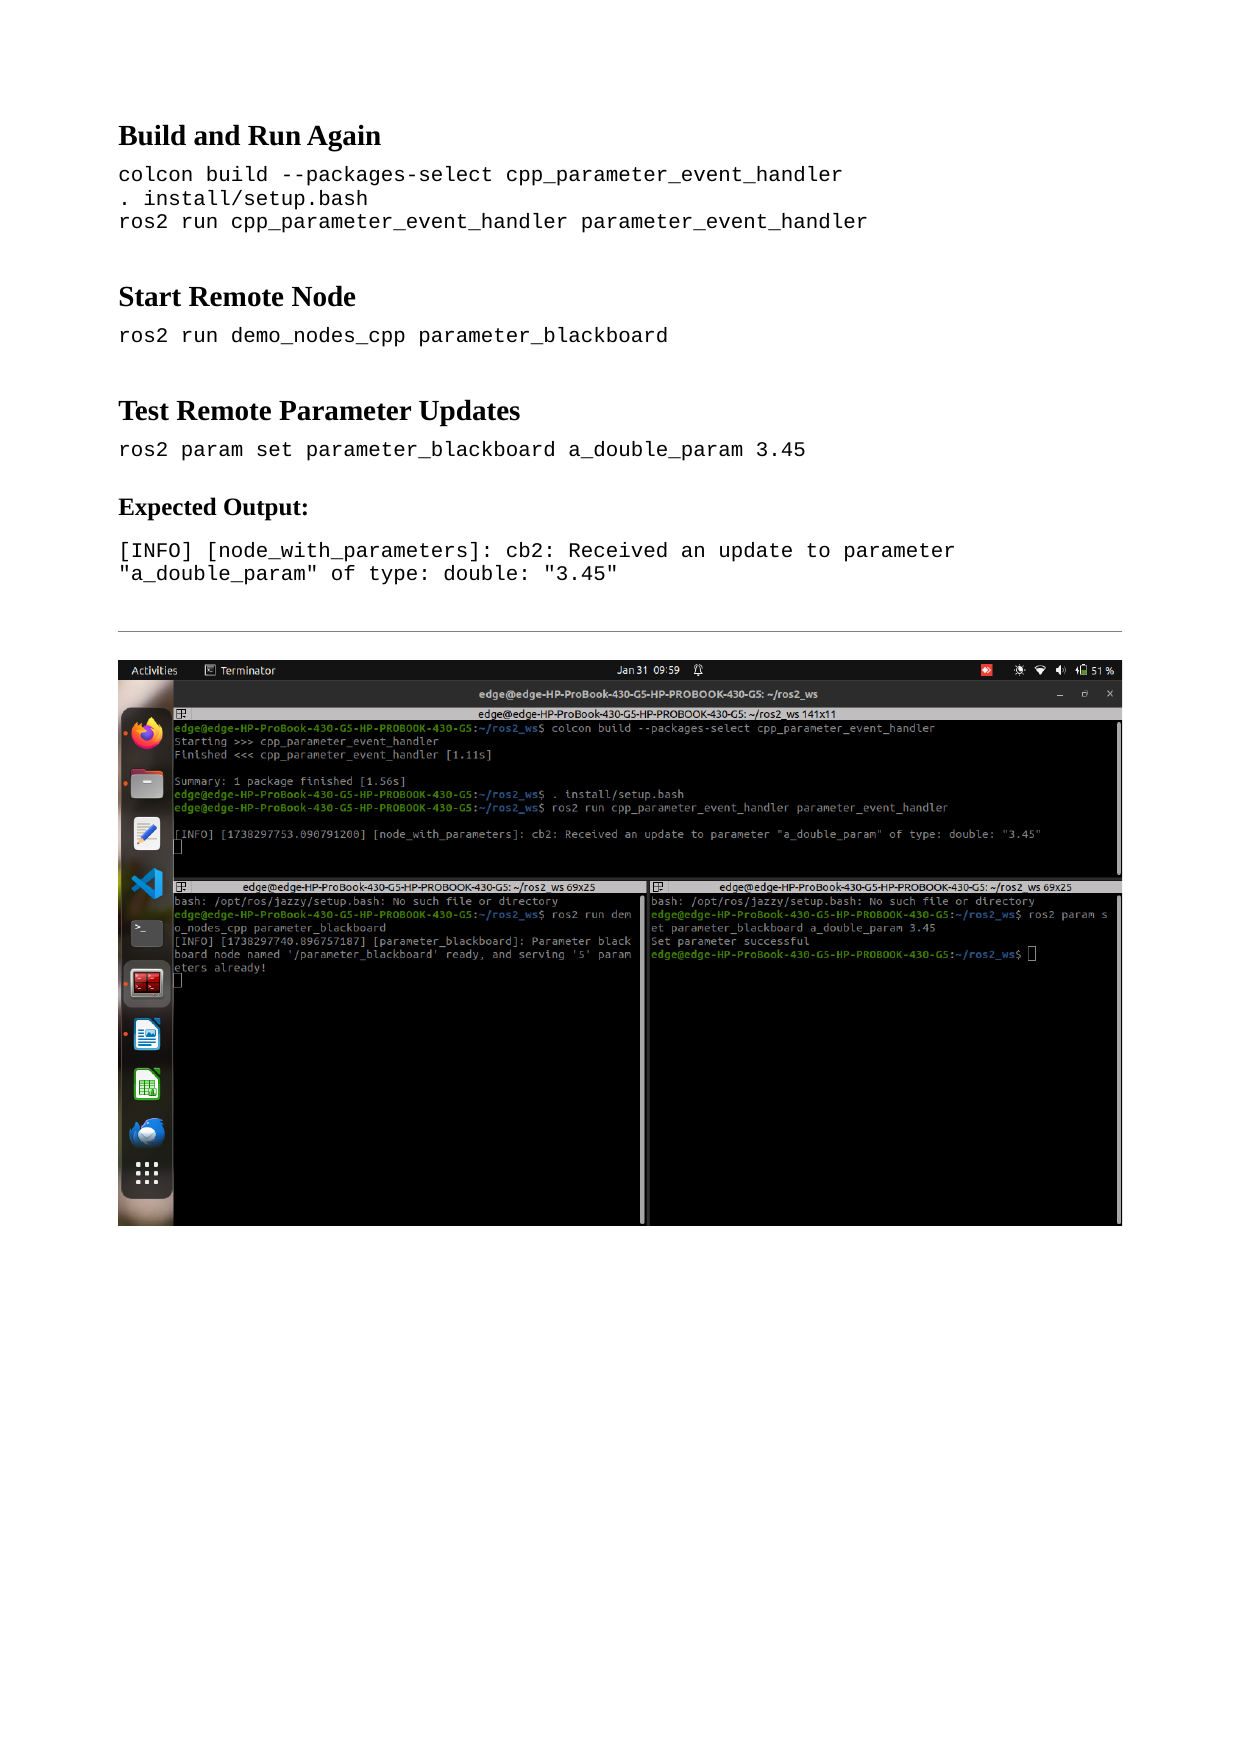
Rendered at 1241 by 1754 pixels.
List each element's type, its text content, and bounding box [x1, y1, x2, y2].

text [INFO] [node_with_parameters]: cb2: Received an update to parameter "a_double_param" of type: double: "3.45" [118, 540, 1122, 587]
text ros2 param set parameter_blackboard a_double_param 3.45 [118, 439, 1122, 463]
subtitle Test Remote Parameter Updates [118, 393, 1122, 426]
text colcon build --packages-select cpp_parameter_event_handler [118, 164, 1122, 188]
text . install/setup.bash [118, 188, 1122, 211]
subtitle Build and Run Again [118, 118, 1122, 152]
text ros2 run demo_nodes_cpp parameter_blackboard [118, 325, 1122, 349]
picture [118, 660, 1123, 1226]
subtitle Start Remote Node [118, 279, 1122, 313]
text Expected Output: [118, 492, 1122, 521]
text ros2 run cpp_parameter_event_handler parameter_event_handler [118, 211, 1122, 235]
